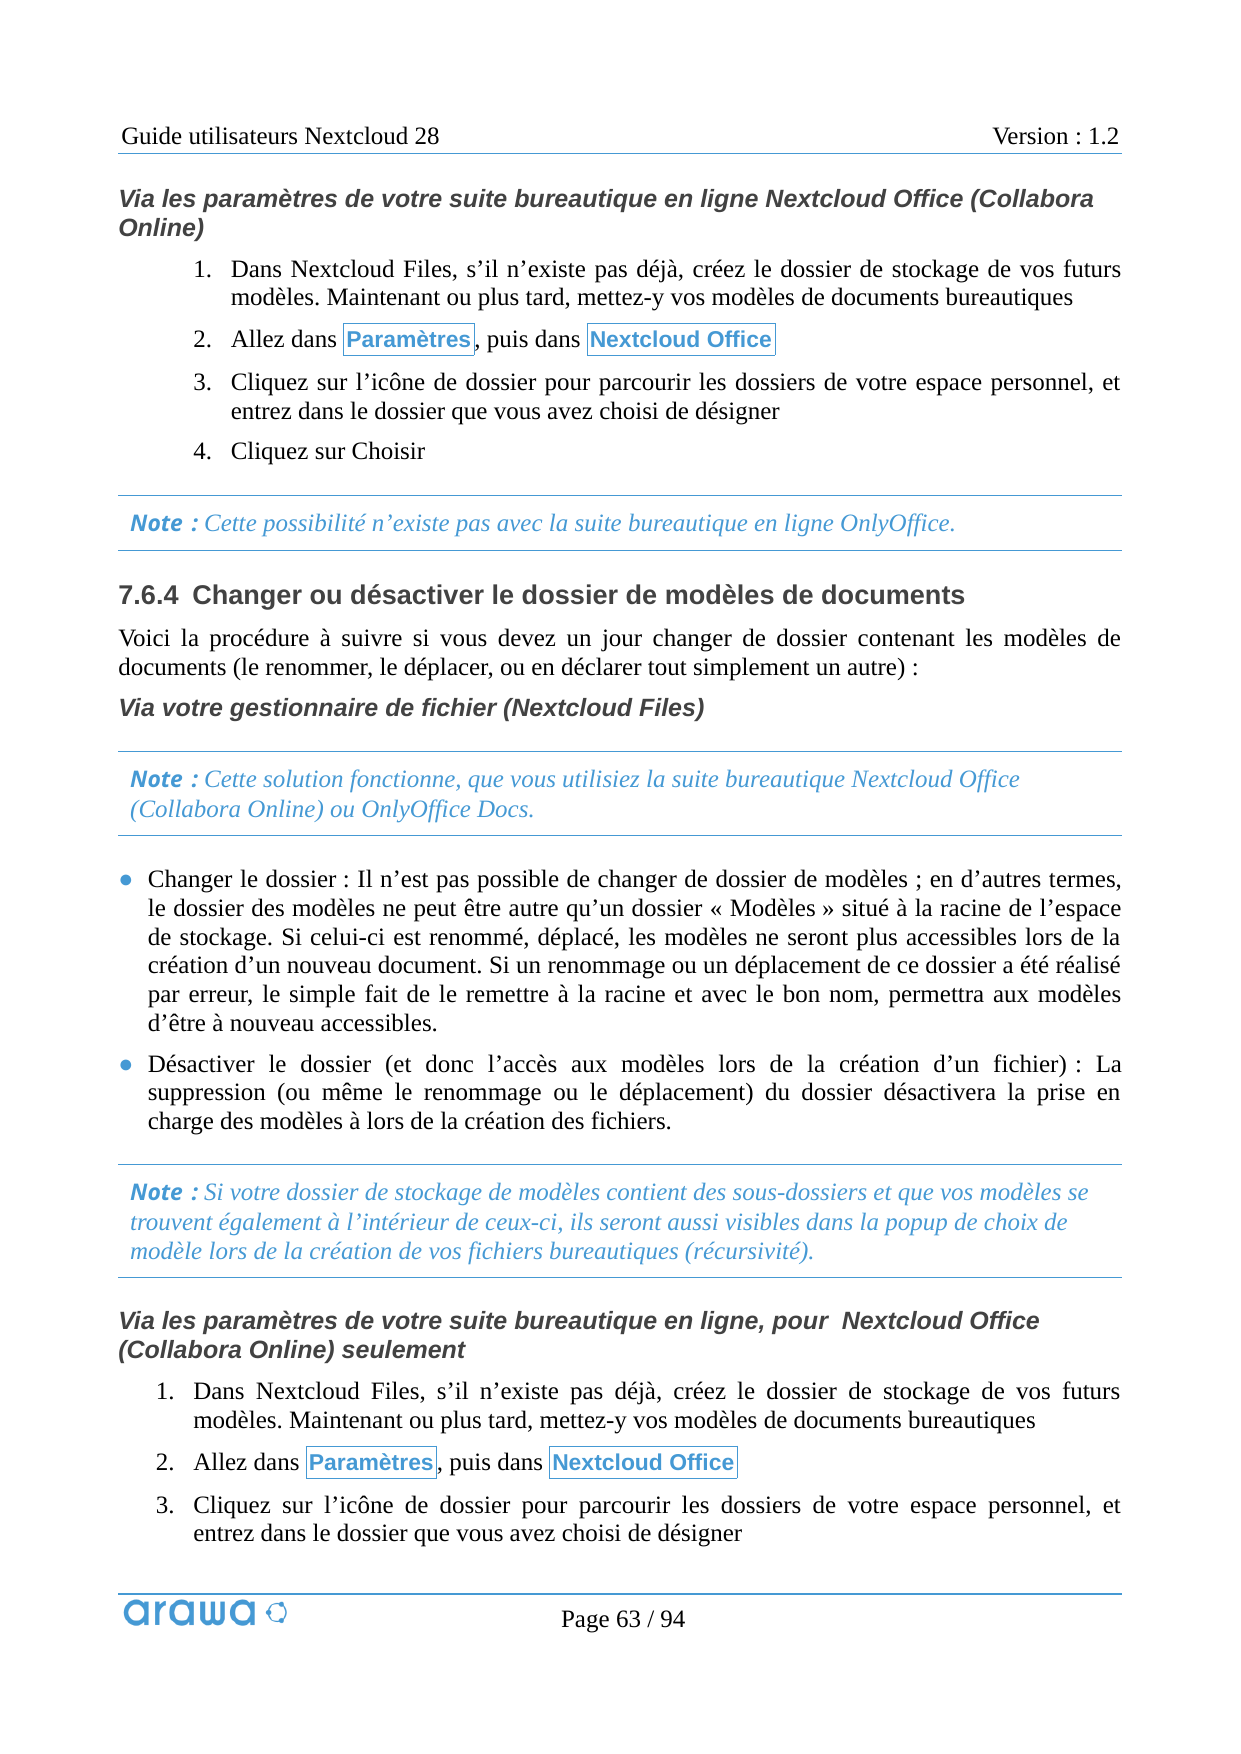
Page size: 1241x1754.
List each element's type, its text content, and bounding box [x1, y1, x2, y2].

list Dans Nextcloud Files, s’il n’existe pas déjà, créez le dossier de stockage de vos futurs modèles. Maintenant ou plus tard, mettez-y vos modèles de documents bureautiques [193, 254, 1122, 311]
list Allez dans Paramètres, puis dans Nextcloud Office [776, 323, 1122, 355]
list Allez dans Paramètres, puis dans Nextcloud Office [437, 1446, 549, 1478]
list Changer le dossier : Il n’est pas possible de changer de dossier de modèles ; en d’autres termes, le dossier des modèles ne peut être autre qu’un dossier « Modèles » situé à la racine de l’espace de stockage. Si celui-ci est renommé, déplacé, les modèles ne seront plus accessibles lors de la création d’un nouveau document. Si un renommage ou un déplacement de ce dossier a été réalisé par erreur, le simple fait de le remettre à la racine et avec le bon nom, permettra aux modèles d’être à nouveau accessibles. [118, 864, 1122, 1037]
list Allez dans Paramètres, puis dans Nextcloud Office [344, 324, 474, 355]
text Note : Si votre dossier de stockage de modèles contient des sous-dossiers et que vos modèles se trouvent également à l’intérieur de ceux-ci, ils seront aussi visibles dans la popup de choix de modèle lors de la création de vos fichiers bureautiques (récursivité). [118, 1165, 1122, 1277]
text Note : Cette solution fonctionne, que vous utilisiez la suite bureautique Nextcloud Office (Collabora Online) ou OnlyOffice Docs. [118, 752, 1122, 835]
list Allez dans Paramètres, puis dans Nextcloud Office [193, 323, 343, 355]
list Allez dans Paramètres, puis dans Nextcloud Office [588, 324, 775, 355]
text Voici la procédure à suivre si vous devez un jour changer de dossier contenant les modèles de documents (le renommer, le déplacer, ou en déclarer tout simplement un autre) : [118, 623, 1122, 680]
list Dans Nextcloud Files, s’il n’existe pas déjà, créez le dossier de stockage de vos futurs modèles. Maintenant ou plus tard, mettez-y vos modèles de documents bureautiques [156, 1376, 1122, 1434]
list Allez dans Paramètres, puis dans Nextcloud Office [307, 1447, 436, 1478]
picture [121, 1597, 290, 1628]
list Allez dans Paramètres, puis dans Nextcloud Office [156, 1446, 306, 1478]
list Cliquez sur l’icône de dossier pour parcourir les dossiers de votre espace personnel, et entrez dans le dossier que vous avez choisi de désigner [156, 1490, 1122, 1547]
list Cliquez sur Choisir [193, 436, 1122, 465]
text Note : Cette possibilité n’existe pas avec la suite bureautique en ligne OnlyOffice. [118, 496, 1122, 550]
list Cliquez sur l’icône de dossier pour parcourir les dossiers de votre espace personnel, et entrez dans le dossier que vous avez choisi de désigner [193, 367, 1122, 425]
subtitle Via les paramètres de votre suite bureautique en ligne Nextcloud Office (Collabora Online) [118, 184, 1122, 241]
list Allez dans Paramètres, puis dans Nextcloud Office [550, 1447, 737, 1478]
list Allez dans Paramètres, puis dans Nextcloud Office [475, 323, 587, 355]
subtitle Changer ou désactiver le dossier de modèles de documents [118, 579, 1122, 610]
subtitle Via les paramètres de votre suite bureautique en ligne, pour Nextcloud Office (Collabora Online) seulement [118, 1306, 1122, 1364]
list Allez dans Paramètres, puis dans Nextcloud Office [738, 1446, 1122, 1478]
subtitle Via votre gestionnaire de fichier (Nextcloud Files) [118, 693, 1122, 722]
list Désactiver le dossier (et donc l’accès aux modèles lors de la création d’un fichier) : La suppression (ou même le renommage ou le déplacement) du dossier désactivera la prise en charge des modèles à lors de la création des fichiers. [118, 1049, 1122, 1135]
